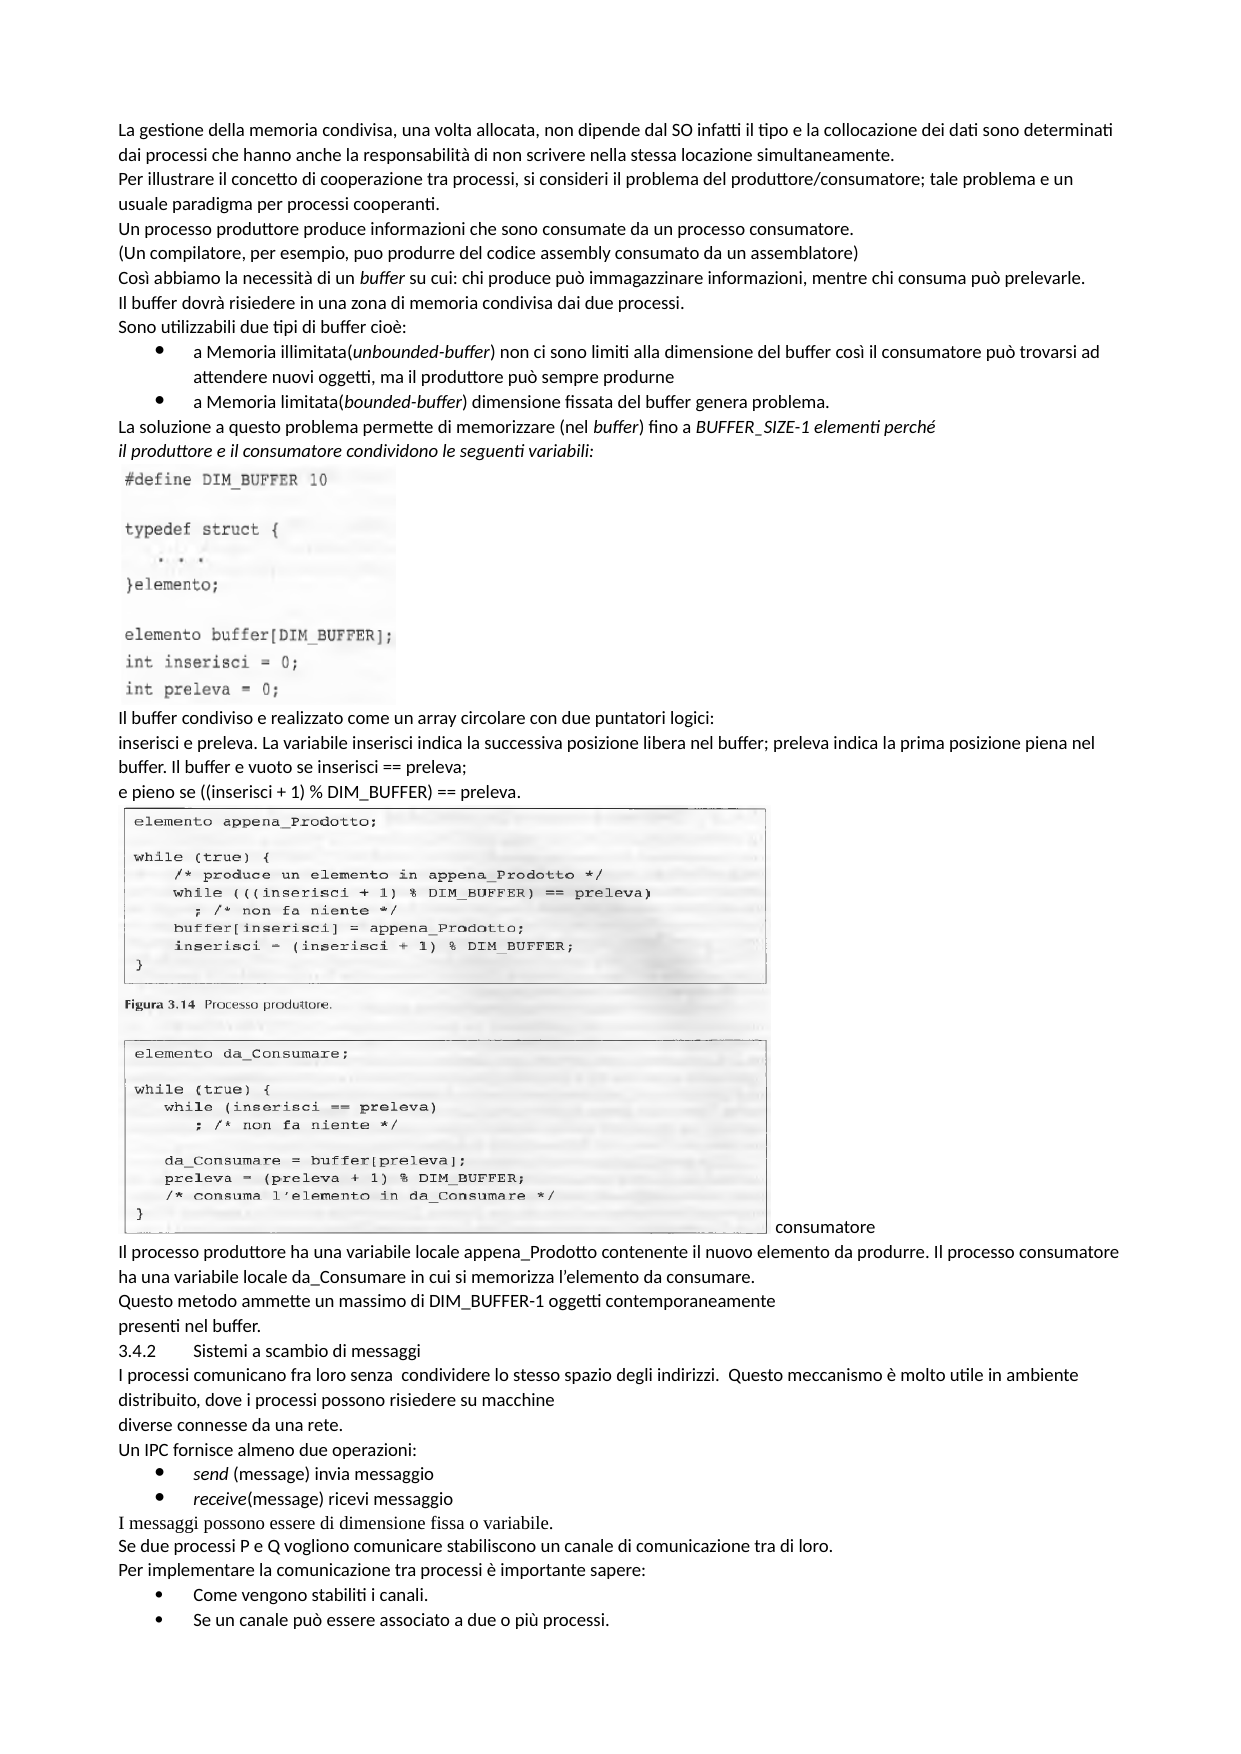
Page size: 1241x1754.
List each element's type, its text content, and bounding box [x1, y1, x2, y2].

text Il processo produttore ha una variabile locale appena_Prodotto contenente il nuovo elemento da produrre. Il processo consumatore ha una variabile locale da_Consumare in cui si memorizza l’elemento da consumare. [118, 1240, 1122, 1288]
text e pieno se ((inserisci + 1) % DIM_BUFFER) == preleva. [118, 780, 1122, 803]
text Il buffer dovrà risiedere in una zona di memoria condivisa dai due processi. [118, 291, 1122, 314]
text Questo metodo ammette un massimo di DIM_BUFFER-1 oggetti contemporaneamente [118, 1289, 1122, 1312]
text I messaggi possono essere di dimensione fissa o variabile. [118, 1512, 1122, 1534]
text Per illustrare il concetto di cooperazione tra processi, si consideri il problema del produttore/consumatore; tale problema e un usuale paradigma per processi cooperanti. [118, 167, 1122, 215]
text (Un compilatore, per esempio, puo produrre del codice assembly consumato da un assemblatore) [118, 242, 1122, 264]
list a Memoria limitata(bounded-buffer) dimensione fissata del buffer genera problema. [156, 390, 1122, 413]
list receive(message) ricevi messaggio [156, 1487, 1122, 1510]
text Un IPC fornisce almeno due operazioni: [118, 1438, 1122, 1461]
text Per implementare la comunicazione tra processi è importante sapere: [118, 1558, 1122, 1581]
text il produttore e il consumatore condividono le seguenti variabili: [118, 439, 1122, 462]
list Come vengono stabiliti i canali. [156, 1583, 1122, 1606]
text inserisci e preleva. La variabile inserisci indica la successiva posizione libera nel buffer; preleva indica la prima posizione piena nel buffer. Il buffer e vuoto se inserisci == preleva; [118, 731, 1122, 779]
text consumatore [118, 805, 1122, 1238]
list Sistemi a scambio di messaggi [118, 1339, 1122, 1362]
list a Memoria illimitata(unbounded-buffer) non ci sono limiti alla dimensione del buffer così il consumatore può trovarsi ad attendere nuovi oggetti, ma il produttore può sempre produrne [156, 340, 1122, 388]
text I processi comunicano fra loro senza condividere lo stesso spazio degli indirizzi. Questo meccanismo è molto utile in ambiente distribuito, dove i processi possono risiedere su macchine [118, 1364, 1122, 1411]
text diverse connesse da una rete. [118, 1413, 1122, 1436]
text Il buffer condiviso e realizzato come un array circolare con due puntatori logici: [118, 706, 1122, 729]
list send (message) invia messaggio [156, 1462, 1122, 1486]
text Sono utilizzabili due tipi di buffer cioè: [118, 316, 1122, 338]
list Se un canale può essere associato a due o più processi. [156, 1608, 1122, 1631]
text Un processo produttore produce informazioni che sono consumate da un processo consumatore. [118, 217, 1122, 240]
text Se due processi P e Q vogliono comunicare stabiliscono un canale di comunicazione tra di loro. [118, 1534, 1122, 1557]
text Così abbiamo la necessità di un buffer su cui: chi produce può immagazzinare informazioni, mentre chi consuma può prelevarle. [118, 266, 1122, 289]
text La gestione della memoria condivisa, una volta allocata, non dipende dal SO infatti il tipo e la collocazione dei dati sono determinati dai processi che hanno anche la responsabilità di non scrivere nella stessa locazione simultaneamente. [118, 118, 1122, 166]
text La soluzione a questo problema permette di memorizzare (nel buffer) fino a BUFFER_SIZE-1 elementi perché [118, 415, 1122, 438]
text presenti nel buffer. [118, 1314, 1122, 1337]
